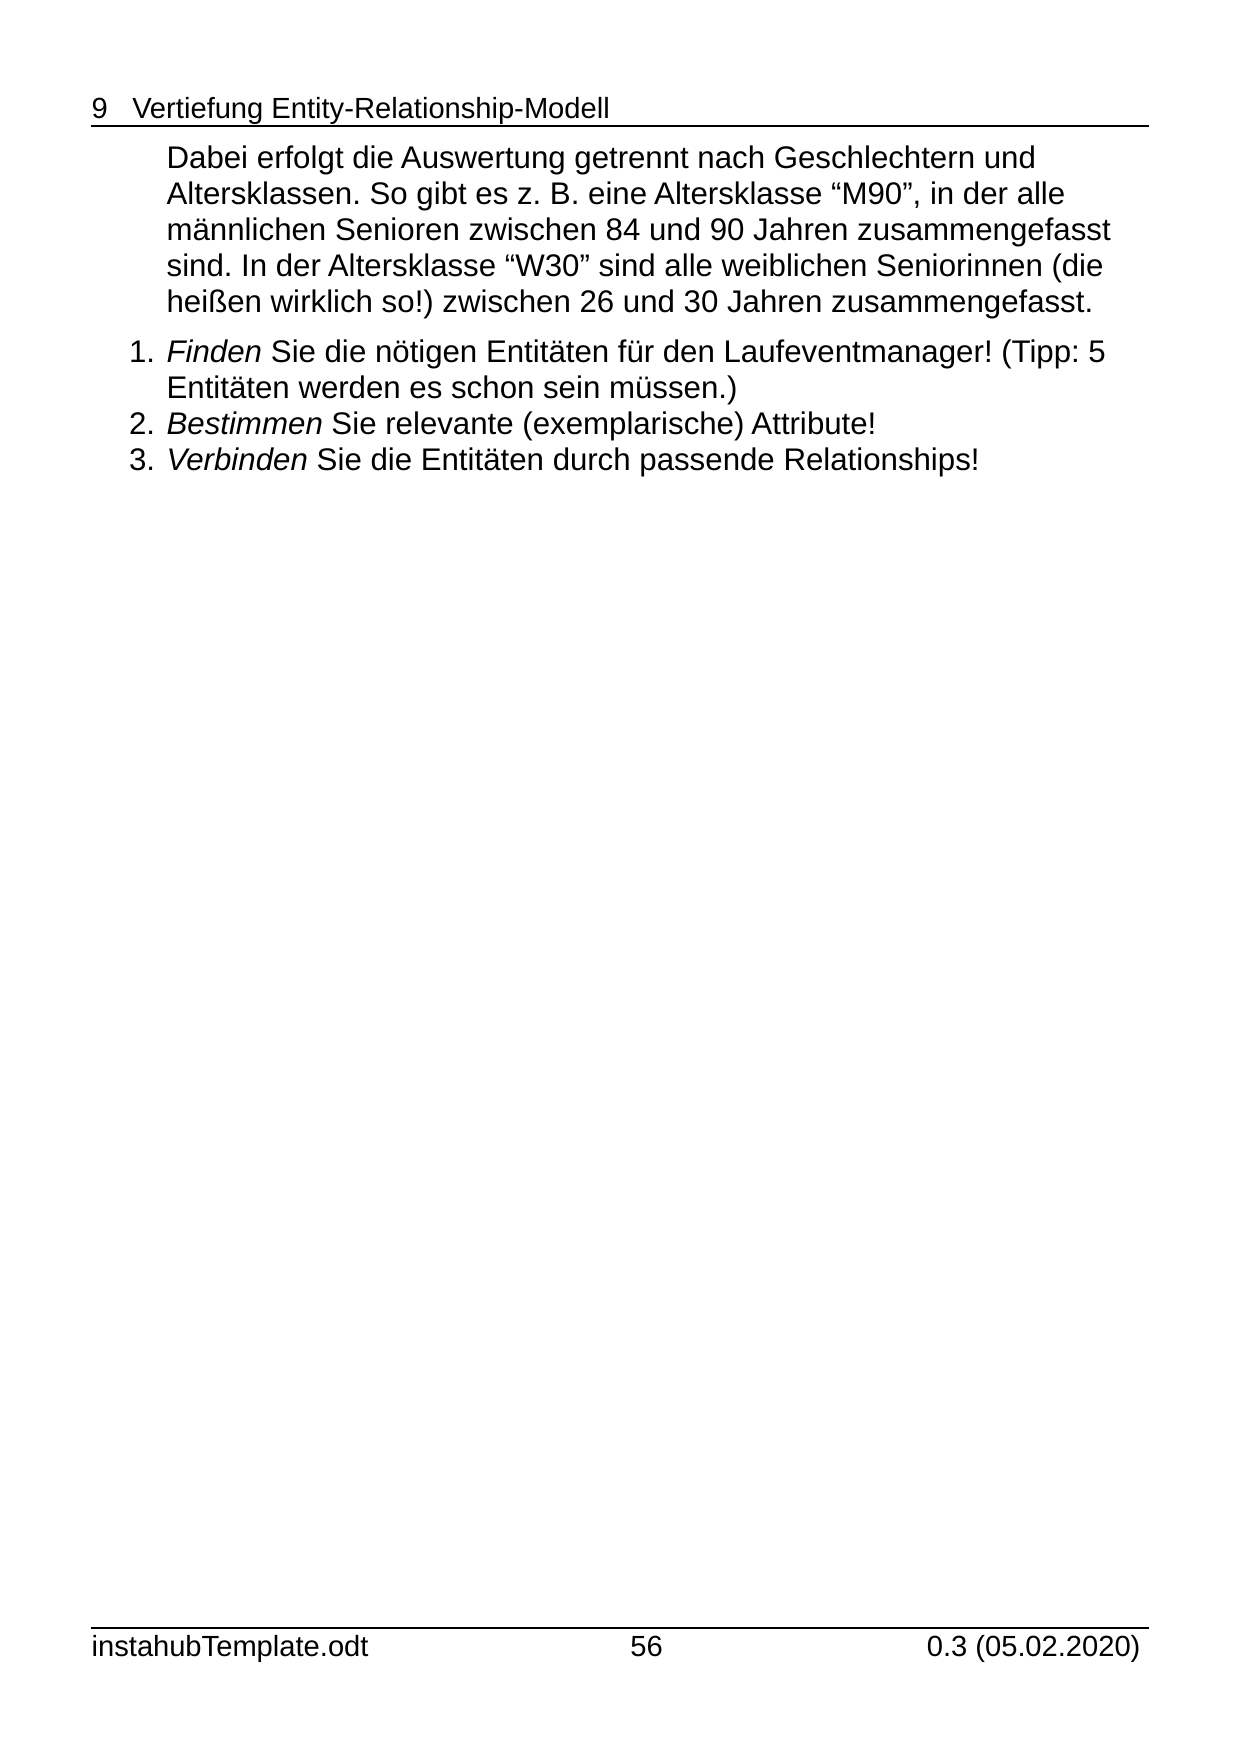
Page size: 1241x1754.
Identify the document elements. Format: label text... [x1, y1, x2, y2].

text Dabei erfolgt die Auswertung getrennt nach Geschlechtern und Altersklassen. So gibt es z. B. eine Altersklasse “M90”, in der alle männlichen Senioren zwischen 84 und 90 Jahren zusammengefasst sind. In der Altersklasse “W30” sind alle weiblichen Seniorinnen (die heißen wirklich so!) zwischen 26 und 30 Jahren zusammengefasst. [166, 139, 1149, 318]
list Bestimmen Sie relevante (exemplarische) Attribute! [129, 405, 1149, 441]
list Finden Sie die nötigen Entitäten für den Laufeventmanager! (Tipp: 5 Entitäten werden es schon sein müssen.) [129, 333, 1149, 405]
list Verbinden Sie die Entitäten durch passende Relationships! [129, 441, 1149, 477]
